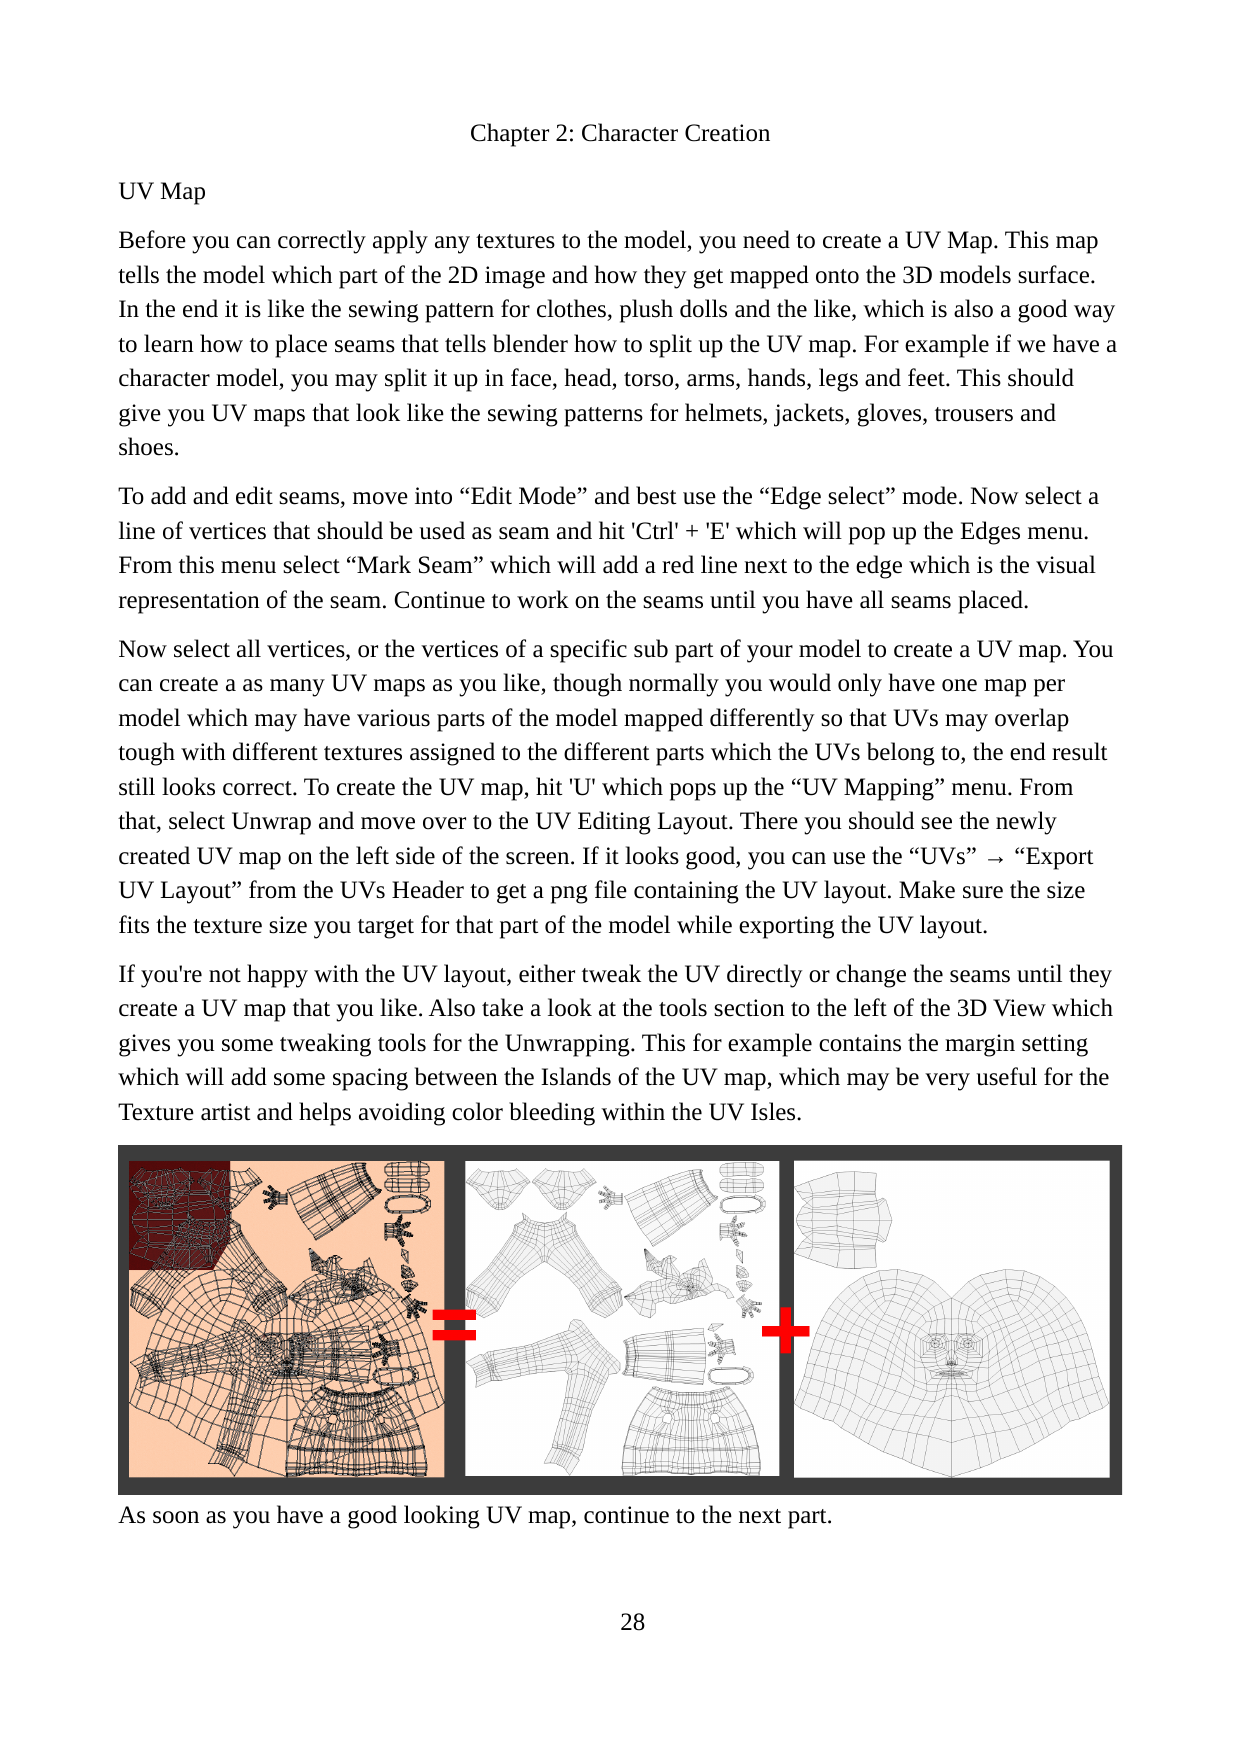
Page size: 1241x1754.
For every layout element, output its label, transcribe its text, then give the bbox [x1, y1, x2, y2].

text Now select all vertices, or the vertices of a specific sub part of your model to create a UV map. You can create a as many UV maps as you like, though normally you would only have one map per model which may have various parts of the model mapped differently so that UVs may overlap tough with different textures assigned to the different parts which the UVs belong to, the end result still looks correct. To create the UV map, hit 'U' which pops up the “UV Mapping” menu. From that, select Unwrap and move over to the UV Editing Layout. There you should see the newly created UV map on the left side of the screen. If it looks good, you can use the “UVs” → “Export UV Layout” from the UVs Header to get a png file containing the UV layout. Make sure the size fits the texture size you target for that part of the model while exporting the UV layout. [118, 634, 1122, 938]
picture [118, 1145, 1123, 1495]
text As soon as you have a good looking UV map, continue to the next part. [118, 1495, 1122, 1529]
text Before you can correctly apply any textures to the model, you need to create a UV Map. This map tells the model which part of the 2D image and how they get mapped onto the 3D models surface. In the end it is like the sewing pattern for clothes, plush dolls and the like, which is also a good way to learn how to place seams that tells blender how to split up the UV map. For example if we have a character model, you may split it up in face, head, torso, arms, hands, legs and feet. This should give you UV maps that look like the sewing patterns for helmets, jackets, gloves, trousers and shoes. [118, 225, 1122, 461]
text If you're not happy with the UV layout, either tweak the UV directly or change the seams until they create a UV map that you like. Also take a look at the tools section to the left of the 3D View which gives you some tweaking tools for the Unwrapping. This for example contains the margin setting which will add some spacing between the Islands of the UV map, which may be very useful for the Texture artist and helps avoiding color bleeding within the UV Isles. [118, 959, 1122, 1125]
text To add and edit seams, move into “Edit Mode” and best use the “Edge select” mode. Now select a line of vertices that should be used as seam and hit 'Ctrl' + 'E' which will pop up the Edges menu. From this menu select “Mark Seam” which will add a red line next to the edge which is the visual representation of the seam. Continue to work on the seams until you have all seams placed. [118, 481, 1122, 613]
